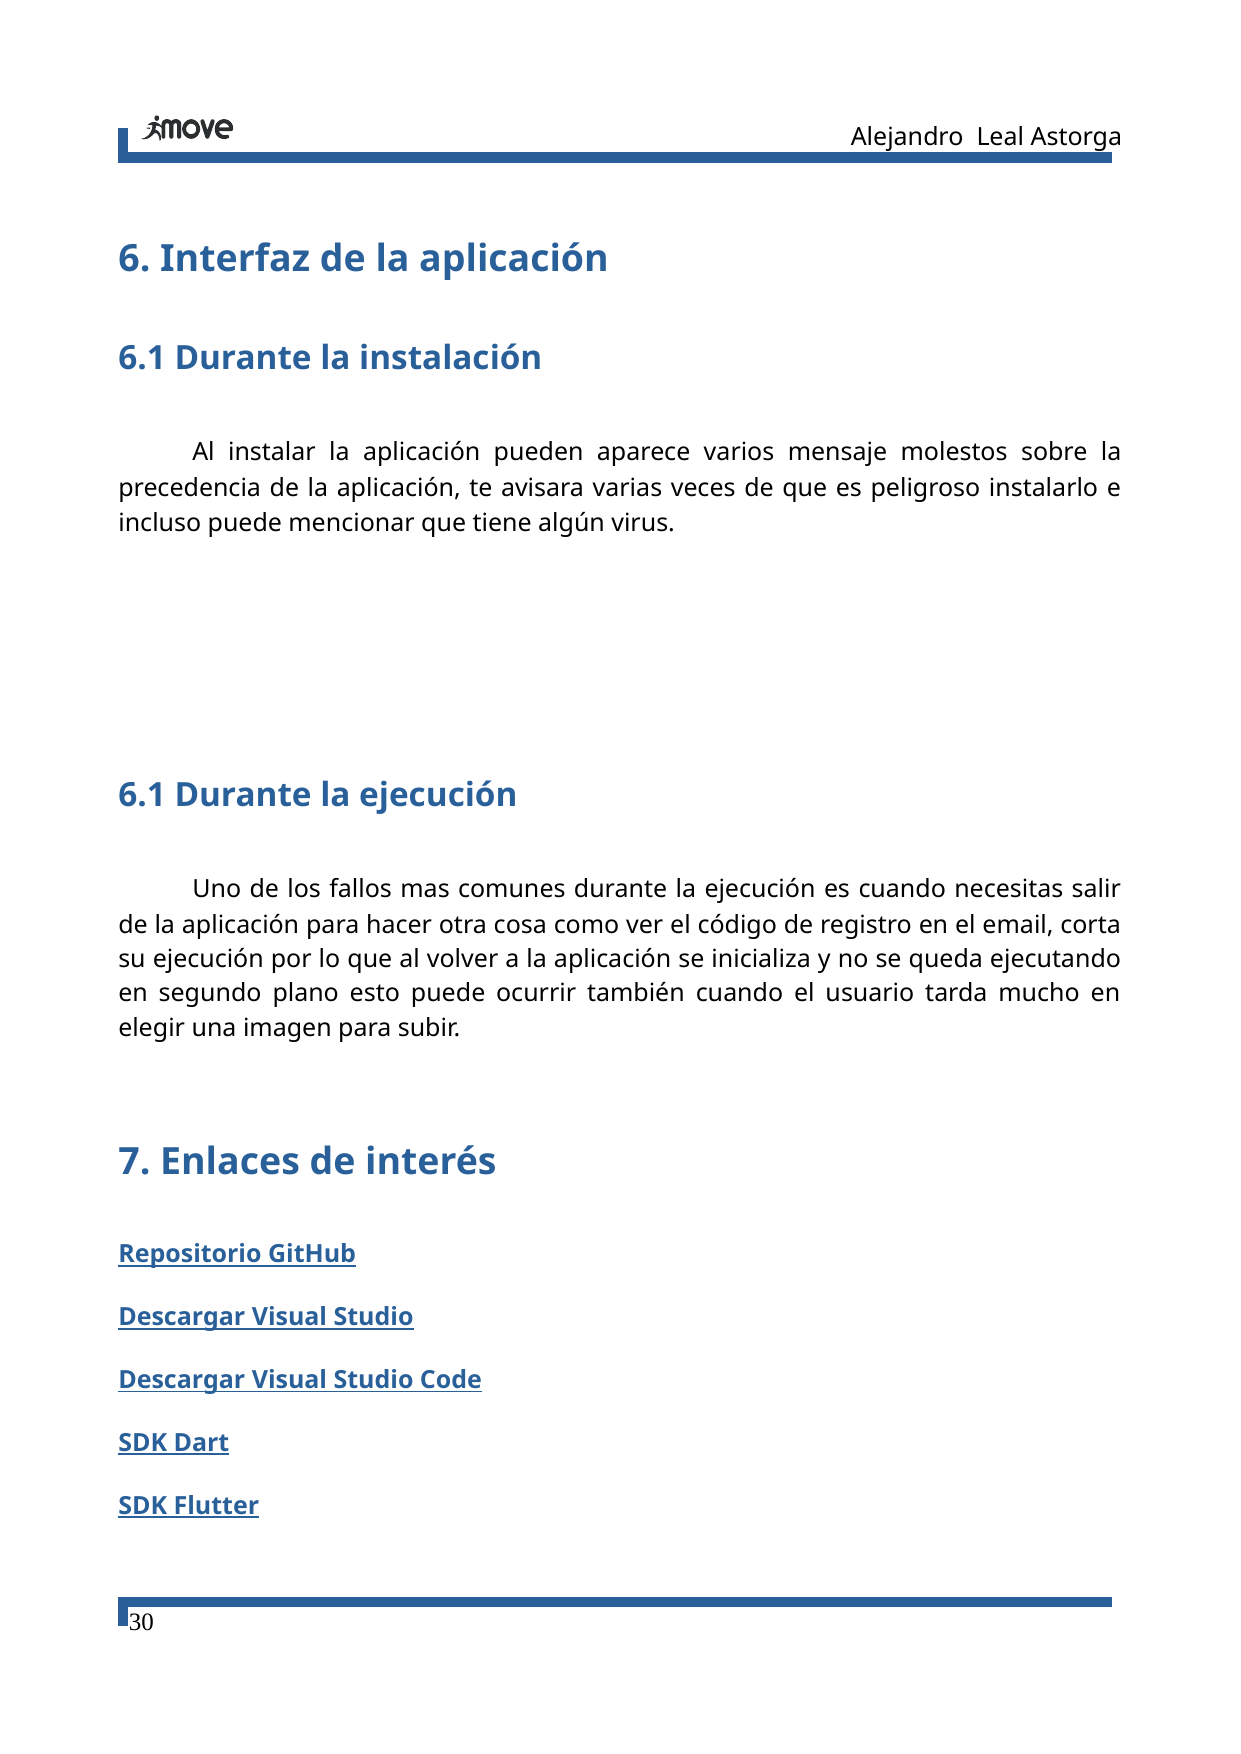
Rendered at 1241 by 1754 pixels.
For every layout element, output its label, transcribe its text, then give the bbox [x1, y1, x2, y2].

text 7. Enlaces de interés [118, 1134, 1122, 1185]
text Descargar Visual Studio Code [118, 1362, 1122, 1396]
text Repositorio GitHub [118, 1236, 1122, 1270]
text Al instalar la aplicación pueden aparece varios mensaje molestos sobre la precedencia de la aplicación, te avisara varias veces de que es peligroso instalarlo e incluso puede mencionar que tiene algún virus. [118, 425, 1122, 538]
text 6. Interfaz de la aplicación [118, 232, 1122, 283]
text 6.1 Durante la ejecución [118, 771, 1122, 816]
text SDK Flutter [118, 1487, 1122, 1521]
text 6.1 Durante la instalación [118, 334, 1122, 379]
text Uno de los fallos mas comunes durante la ejecución es cuando necesitas salir de la aplicación para hacer otra cosa como ver el código de registro en el email, corta su ejecución por lo que al volver a la aplicación se inicializa y no se queda ejecutando en segundo plano esto puede ocurrir también cuando el usuario tarda mucho en elegir una imagen para subir. [118, 862, 1122, 1043]
picture [140, 113, 234, 141]
text Descargar Visual Studio [118, 1299, 1122, 1333]
text SDK Dart [118, 1424, 1122, 1459]
